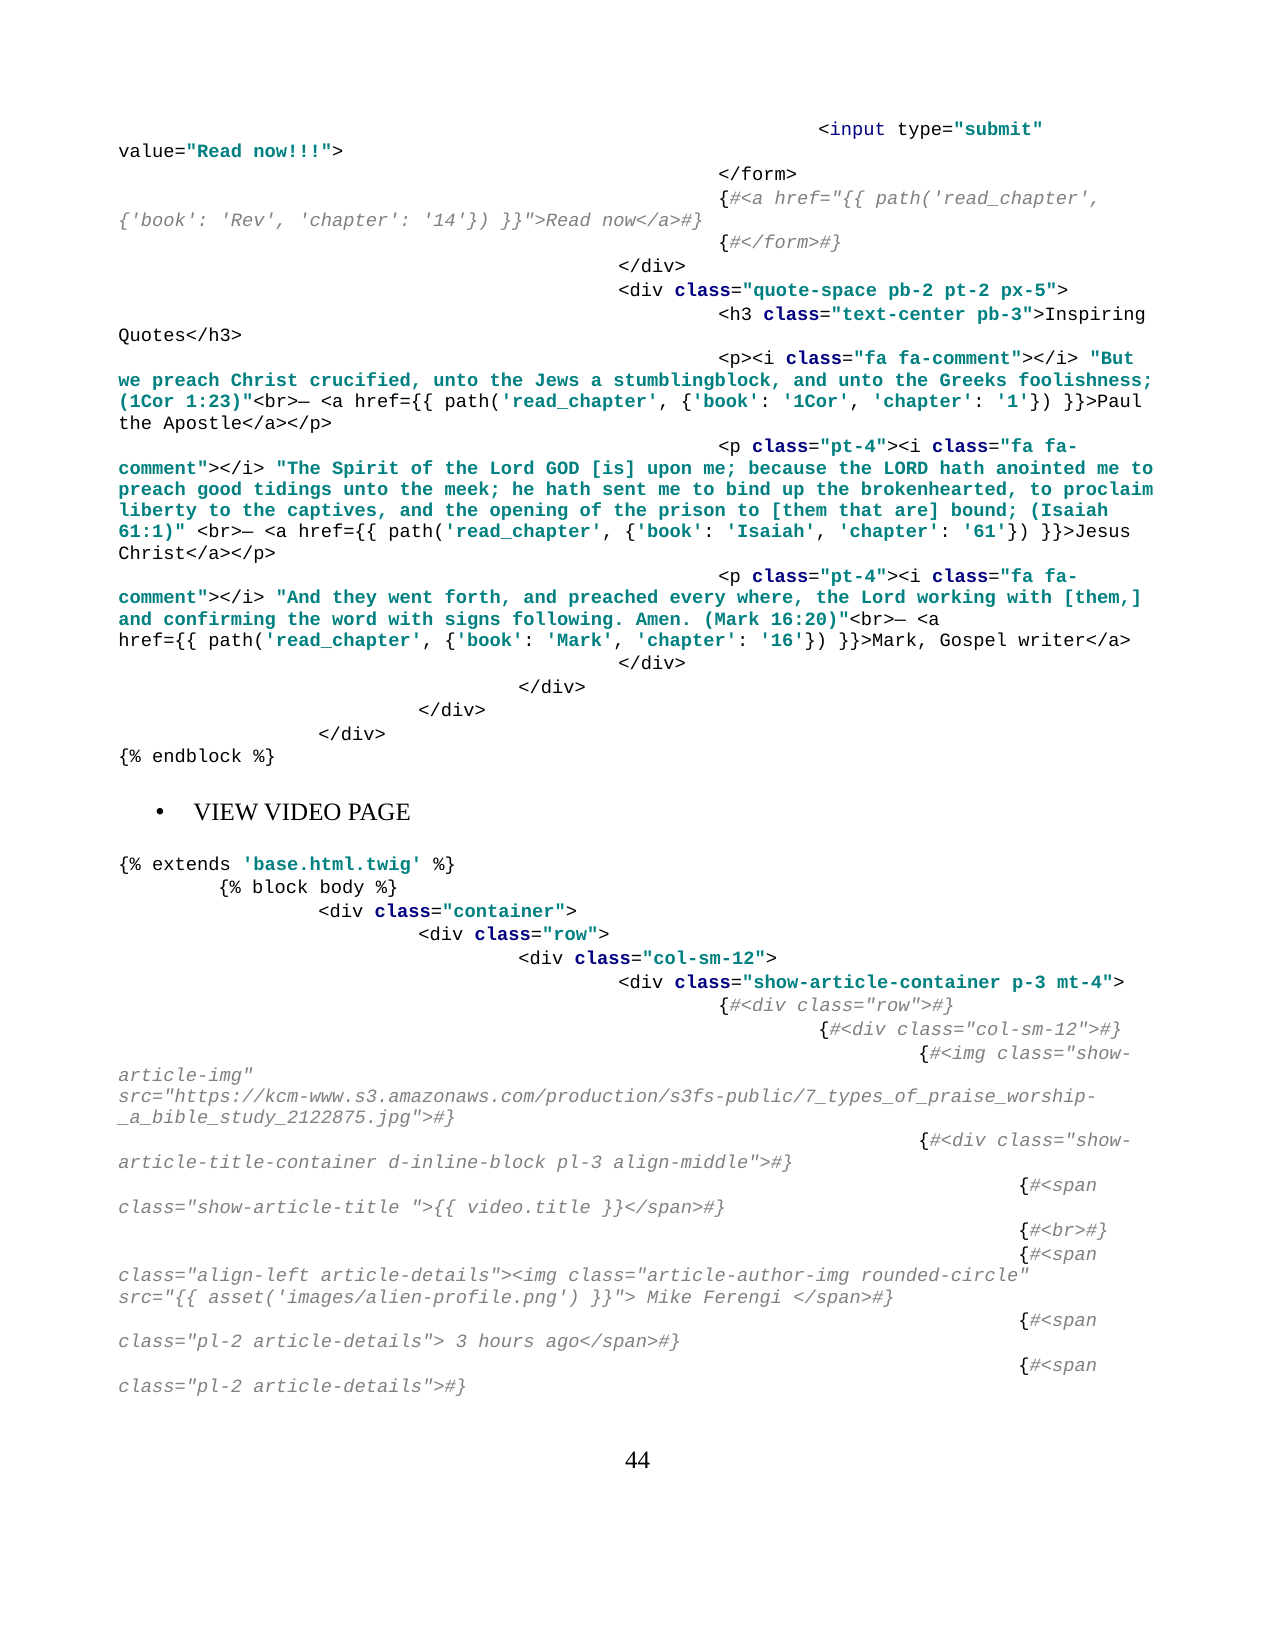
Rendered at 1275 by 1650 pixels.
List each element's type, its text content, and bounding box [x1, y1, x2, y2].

text </form> [118, 163, 1157, 187]
text </div> [118, 255, 1157, 279]
text {% extends 'base.html.twig' %} [118, 855, 1157, 876]
text <div class="container"> [118, 900, 1157, 923]
text {% block body %} [118, 876, 1157, 900]
text <h3 class="text-center pb-3">Inspiring Quotes</h3> [118, 302, 1157, 347]
text <p><i class="fa fa-comment"></i> "But we preach Christ crucified, unto the Jews a stumblingblock, and unto the Greeks foolishness; (1Cor 1:23)"<br>— <a href={{ path('read_chapter', {'book': '1Cor', 'chapter': '1'}) }}>Paul the Apostle</a></p> [118, 347, 1157, 435]
text {#<div class="col-sm-12">#} [118, 1018, 1157, 1042]
text </div> [118, 676, 1157, 699]
text {#<img class="show-article-img" src="https://kcm-www.s3.amazonaws.com/production/s3fs-public/7_types_of_praise_worship-_a_bible_study_2122875.jpg">#} [118, 1042, 1157, 1129]
text {#<br>#} [118, 1219, 1157, 1242]
text {#<div class="row">#} [118, 994, 1157, 1018]
text </div> [118, 699, 1157, 723]
text <input type="submit" value="Read now!!!"> [118, 118, 1157, 163]
text <div class="row"> [118, 923, 1157, 947]
text <div class="quote-space pb-2 pt-2 px-5"> [118, 279, 1157, 302]
text <p class="pt-4"><i class="fa fa-comment"></i> "And they went forth, and preached every where, the Lord working with [them,] and confirming the word with signs following. Amen. (Mark 16:20)"<br>— <a href={{ path('read_chapter', {'book': 'Mark', 'chapter': '16'}) }}>Mark, Gospel writer</a> [118, 565, 1157, 652]
text <p class="pt-4"><i class="fa fa-comment"></i> "The Spirit of the Lord GOD [is] upon me; because the LORD hath anointed me to preach good tidings unto the meek; he hath sent me to bind up the brokenhearted, to proclaim liberty to the captives, and the opening of the prison to [them that are] bound; (Isaiah 61:1)" <br>— <a href={{ path('read_chapter', {'book': 'Isaiah', 'chapter': '61'}) }}>Jesus Christ</a></p> [118, 435, 1157, 565]
text {% endblock %} [118, 747, 1157, 768]
text <div class="col-sm-12"> [118, 947, 1157, 971]
text {#<span class="align-left article-details"><img class="article-author-img rounded-circle" src="{{ asset('images/alien-profile.png') }}"> Mike Ferengi </span>#} [118, 1242, 1157, 1309]
text {#<span class="pl-2 article-details"> 3 hours ago</span>#} [118, 1309, 1157, 1353]
text <div class="show-article-container p-3 mt-4"> [118, 971, 1157, 994]
text {#</form>#} [118, 232, 1157, 255]
text {#<span class="show-article-title ">{{ video.title }}</span>#} [118, 1174, 1157, 1219]
text </div> [118, 652, 1157, 676]
text {#<div class="show-article-title-container d-inline-block pl-3 align-middle">#} [118, 1129, 1157, 1174]
text {#<span class="pl-2 article-details">#} [118, 1353, 1157, 1398]
text {#<a href="{{ path('read_chapter', {'book': 'Rev', 'chapter': '14'}) }}">Read now</a>#} [118, 187, 1157, 232]
list VIEW VIDEO PAGE [156, 797, 1157, 826]
text </div> [118, 723, 1157, 747]
